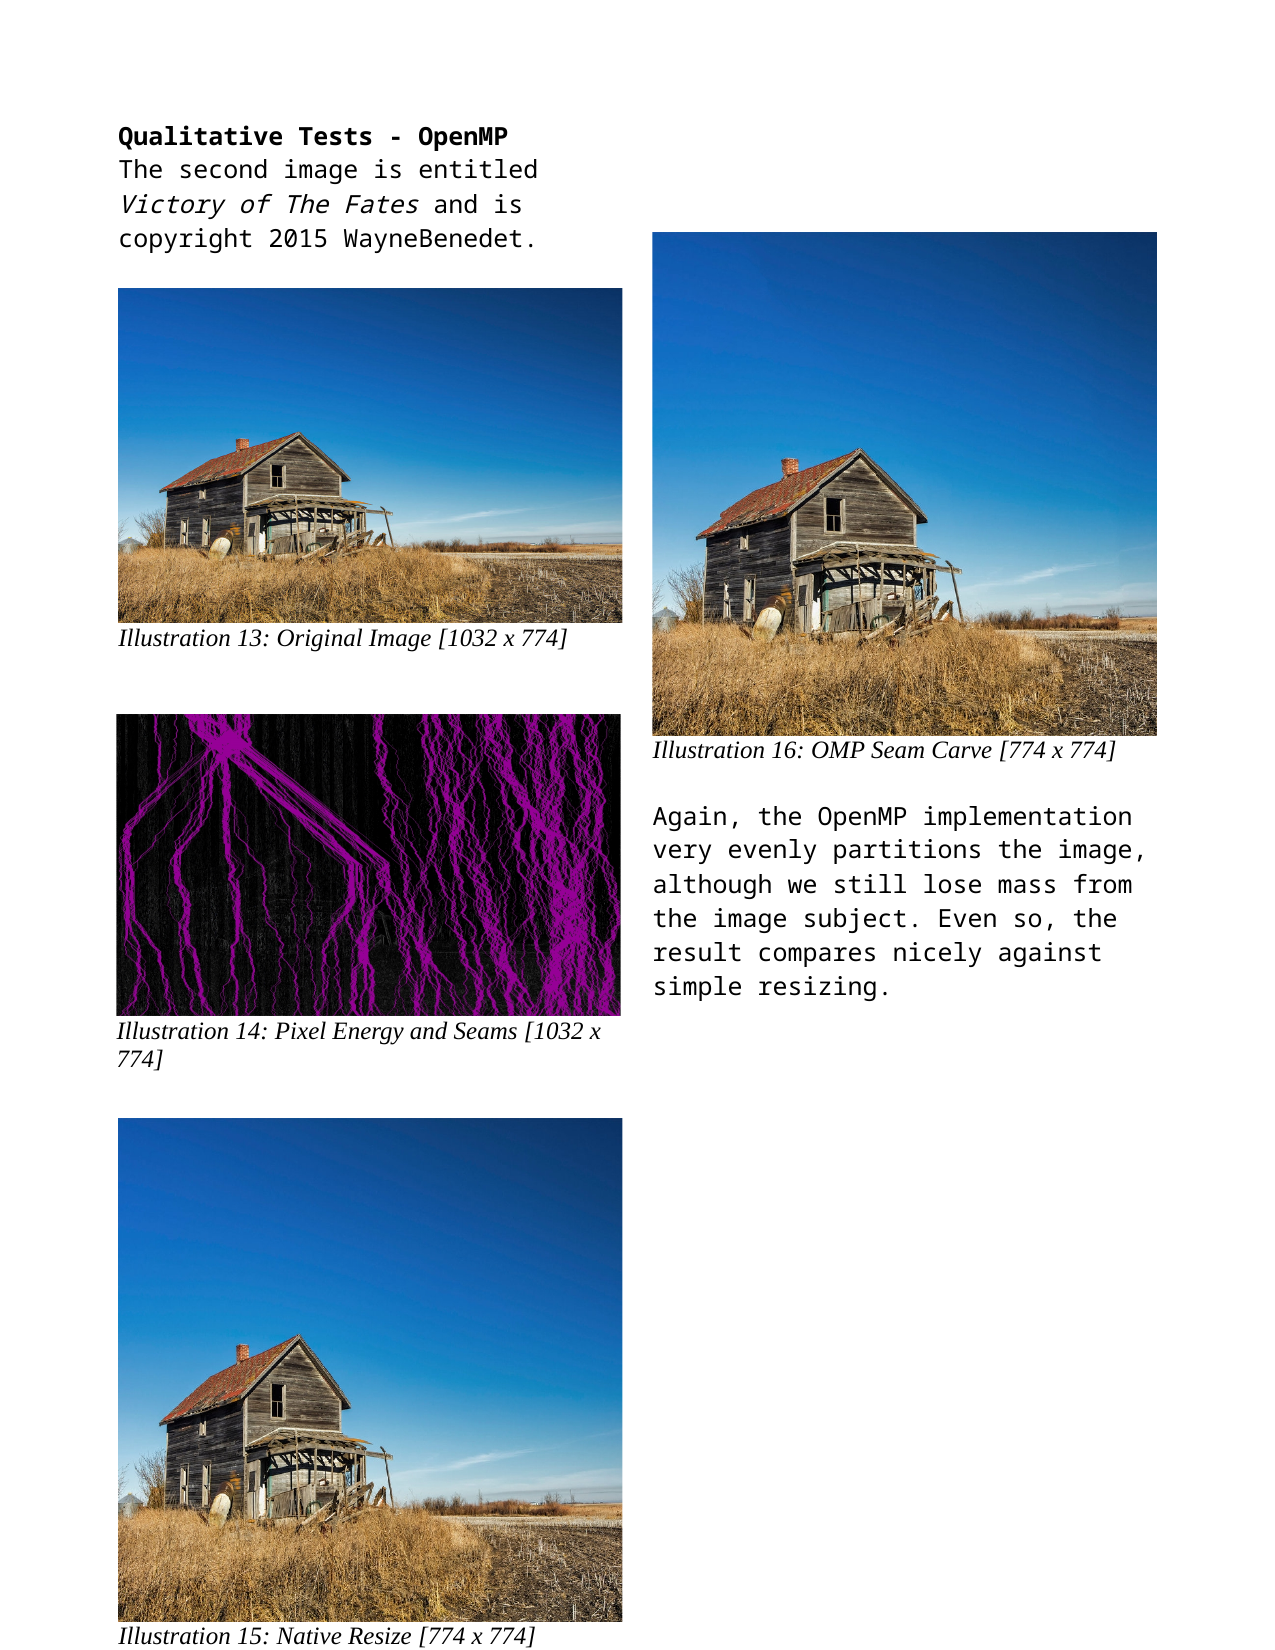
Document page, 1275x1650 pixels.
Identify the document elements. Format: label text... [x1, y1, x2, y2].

text Illustration 16: OMP Seam Carve [774 x 774] [652, 736, 1157, 764]
text Again, the OpenMP implementation very evenly partitions the image, although we still lose mass from the image subject. Even so, the result compares nicely against simple resizing. [652, 798, 1157, 1002]
picture [118, 1118, 623, 1622]
picture [652, 232, 1157, 736]
text Illustration 15: Native Resize [774 x 774] [118, 1622, 622, 1650]
text The second image is entitled Victory of The Fates and is copyright 2015 WayneBenedet. [118, 152, 622, 254]
text Illustration 13: Original Image [1032 x 774] [118, 623, 622, 652]
picture [118, 288, 623, 623]
text Illustration 14: Pixel Energy and Seams [1032 x 774] [116, 1016, 621, 1073]
picture [116, 714, 621, 1016]
text Qualitative Tests - OpenMP [118, 118, 622, 152]
